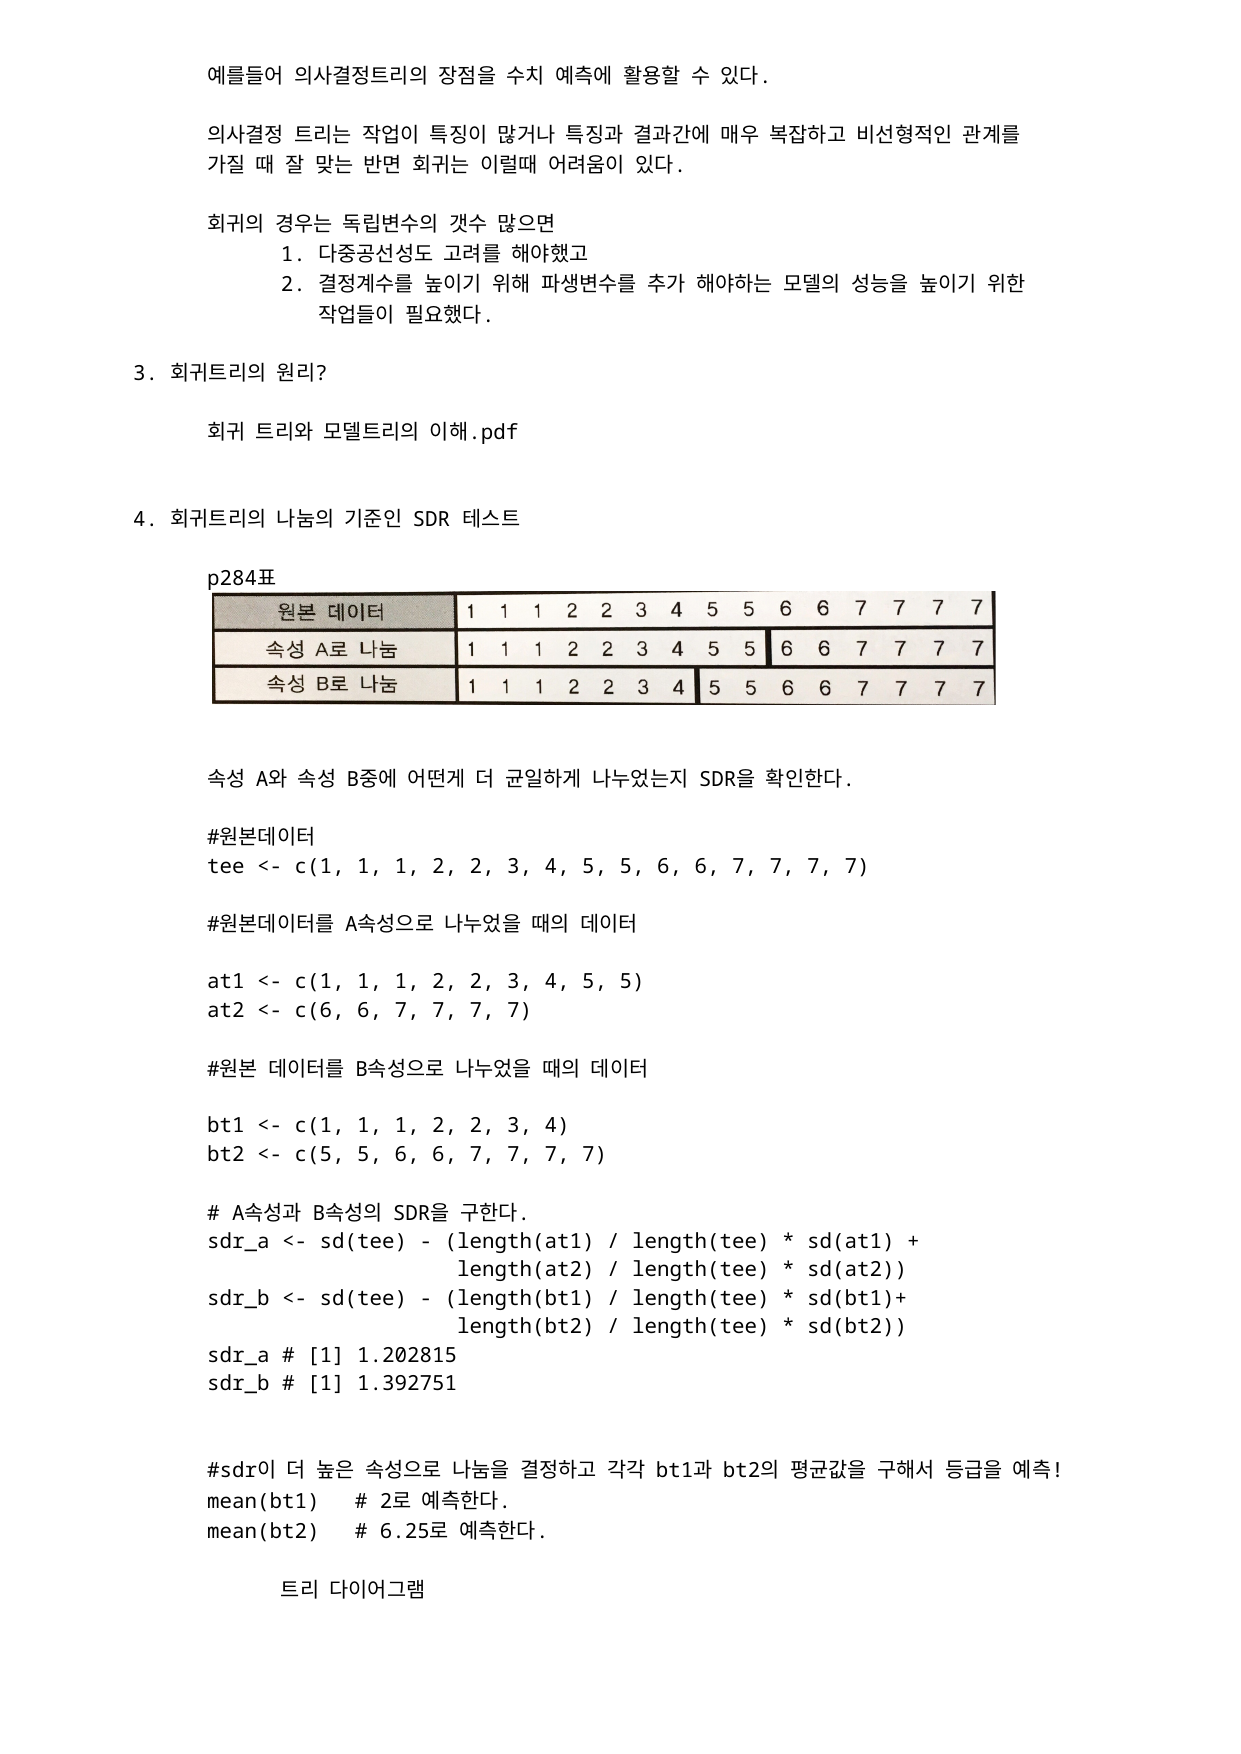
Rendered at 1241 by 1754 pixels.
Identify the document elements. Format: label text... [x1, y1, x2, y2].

text at1 <- c(1, 1, 1, 2, 2, 3, 4, 5, 5) [59, 966, 1181, 995]
text 회귀 트리와 모델트리의 이해.pdf [59, 415, 1181, 446]
text #sdr이 더 높은 속성으로 나눔을 결정하고 각각 bt1과 bt2의 평균값을 구해서 등급을 예측! [59, 1454, 1181, 1484]
text #원본 데이터를 B속성으로 나누었을 때의 데이터 [59, 1052, 1181, 1082]
text 4. 회귀트리의 나눔의 기준인 SDR 테스트 [59, 502, 1181, 533]
text bt2 <- c(5, 5, 6, 6, 7, 7, 7, 7) [59, 1139, 1181, 1167]
text 3. 회귀트리의 원리? [59, 357, 1181, 387]
text mean(bt1) # 2로 예측한다. [59, 1484, 1181, 1514]
text 속성 A와 속성 B중에 어떤게 더 균일하게 나누었는지 SDR을 확인한다. [59, 762, 1181, 792]
text # A속성과 B속성의 SDR을 구한다. [59, 1196, 1181, 1226]
text 작업들이 필요했다. [59, 298, 1181, 328]
text #원본데이터를 A속성으로 나누었을 때의 데이터 [59, 908, 1181, 938]
text p284표 [59, 561, 1181, 592]
text sdr_a # [1] 1.202815 [59, 1340, 1181, 1368]
text 의사결정 트리는 작업이 특징이 많거나 특징과 결과간에 매우 복잡하고 비선형적인 관계를 [59, 118, 1181, 148]
text 트리 다이어그램 [59, 1573, 1181, 1603]
text 1. 다중공선성도 고려를 해야했고 [59, 237, 1181, 267]
text 2. 결정계수를 높이기 위해 파생변수를 추가 해야하는 모델의 성능을 높이기 위한 [59, 267, 1181, 298]
text sdr_b # [1] 1.392751 [59, 1368, 1181, 1397]
text 회귀의 경우는 독립변수의 갯수 많으면 [59, 207, 1181, 237]
text at2 <- c(6, 6, 7, 7, 7, 7) [59, 995, 1181, 1023]
text mean(bt2) # 6.25로 예측한다. [59, 1514, 1181, 1544]
text length(at2) / length(tee) * sd(at2)) [59, 1254, 1181, 1283]
text tee <- c(1, 1, 1, 2, 2, 3, 4, 5, 5, 6, 6, 7, 7, 7, 7) [59, 851, 1181, 879]
text sdr_b <- sd(tee) - (length(bt1) / length(tee) * sd(bt1)+ [59, 1283, 1181, 1311]
text length(bt2) / length(tee) * sd(bt2)) [59, 1311, 1181, 1340]
text bt1 <- c(1, 1, 1, 2, 2, 3, 4) [59, 1111, 1181, 1139]
text 가질 때 잘 맞는 반면 회귀는 이럴때 어려움이 있다. [59, 148, 1181, 178]
text sdr_a <- sd(tee) - (length(at1) / length(tee) * sd(at1) + [59, 1226, 1181, 1254]
picture [212, 591, 996, 705]
text #원본데이터 [59, 821, 1181, 851]
text 예를들어 의사결정트리의 장점을 수치 예측에 활용할 수 있다. [59, 59, 1181, 89]
